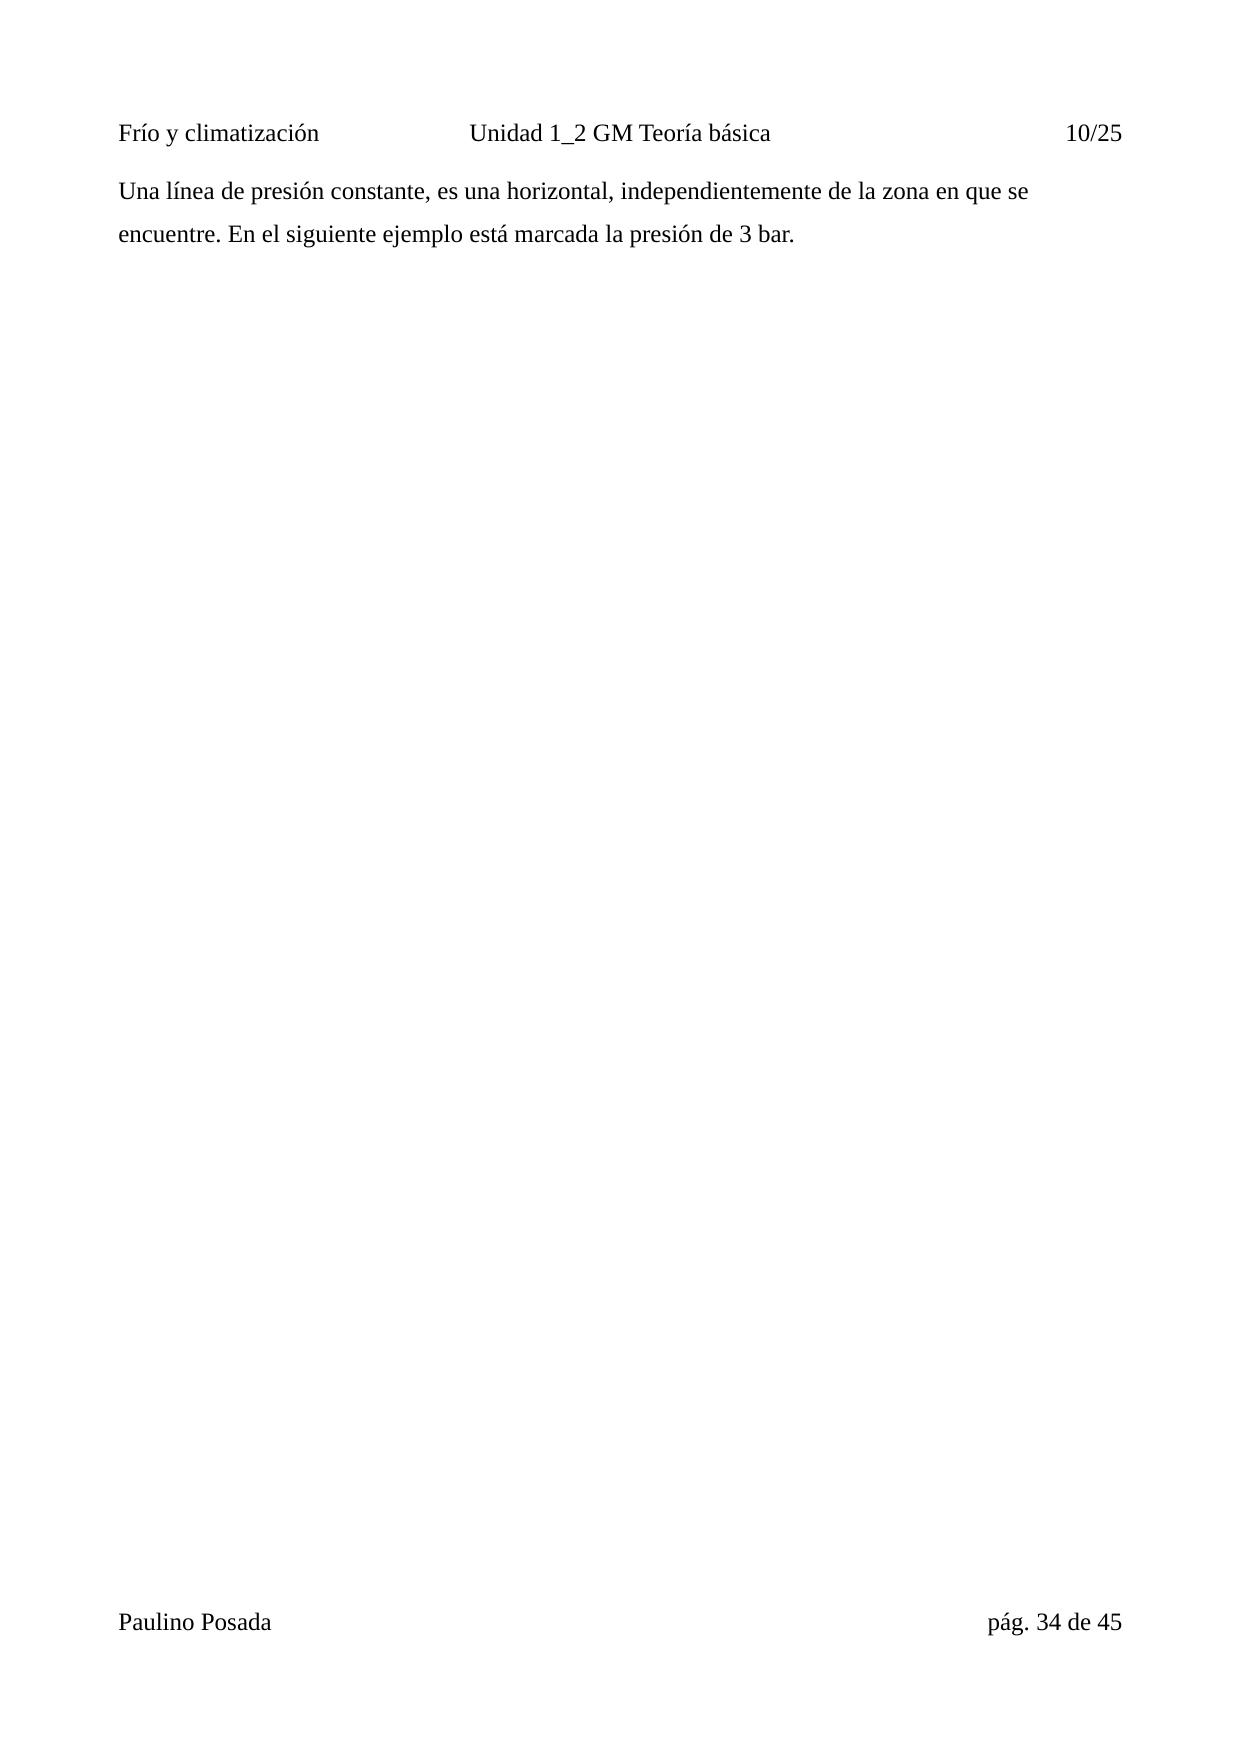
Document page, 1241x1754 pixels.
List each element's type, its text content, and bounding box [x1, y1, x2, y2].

text Una línea de presión constante, es una horizontal, independientemente de la zona en que se encuentre. En el siguiente ejemplo está marcada la presión de 3 bar. [118, 176, 1122, 248]
